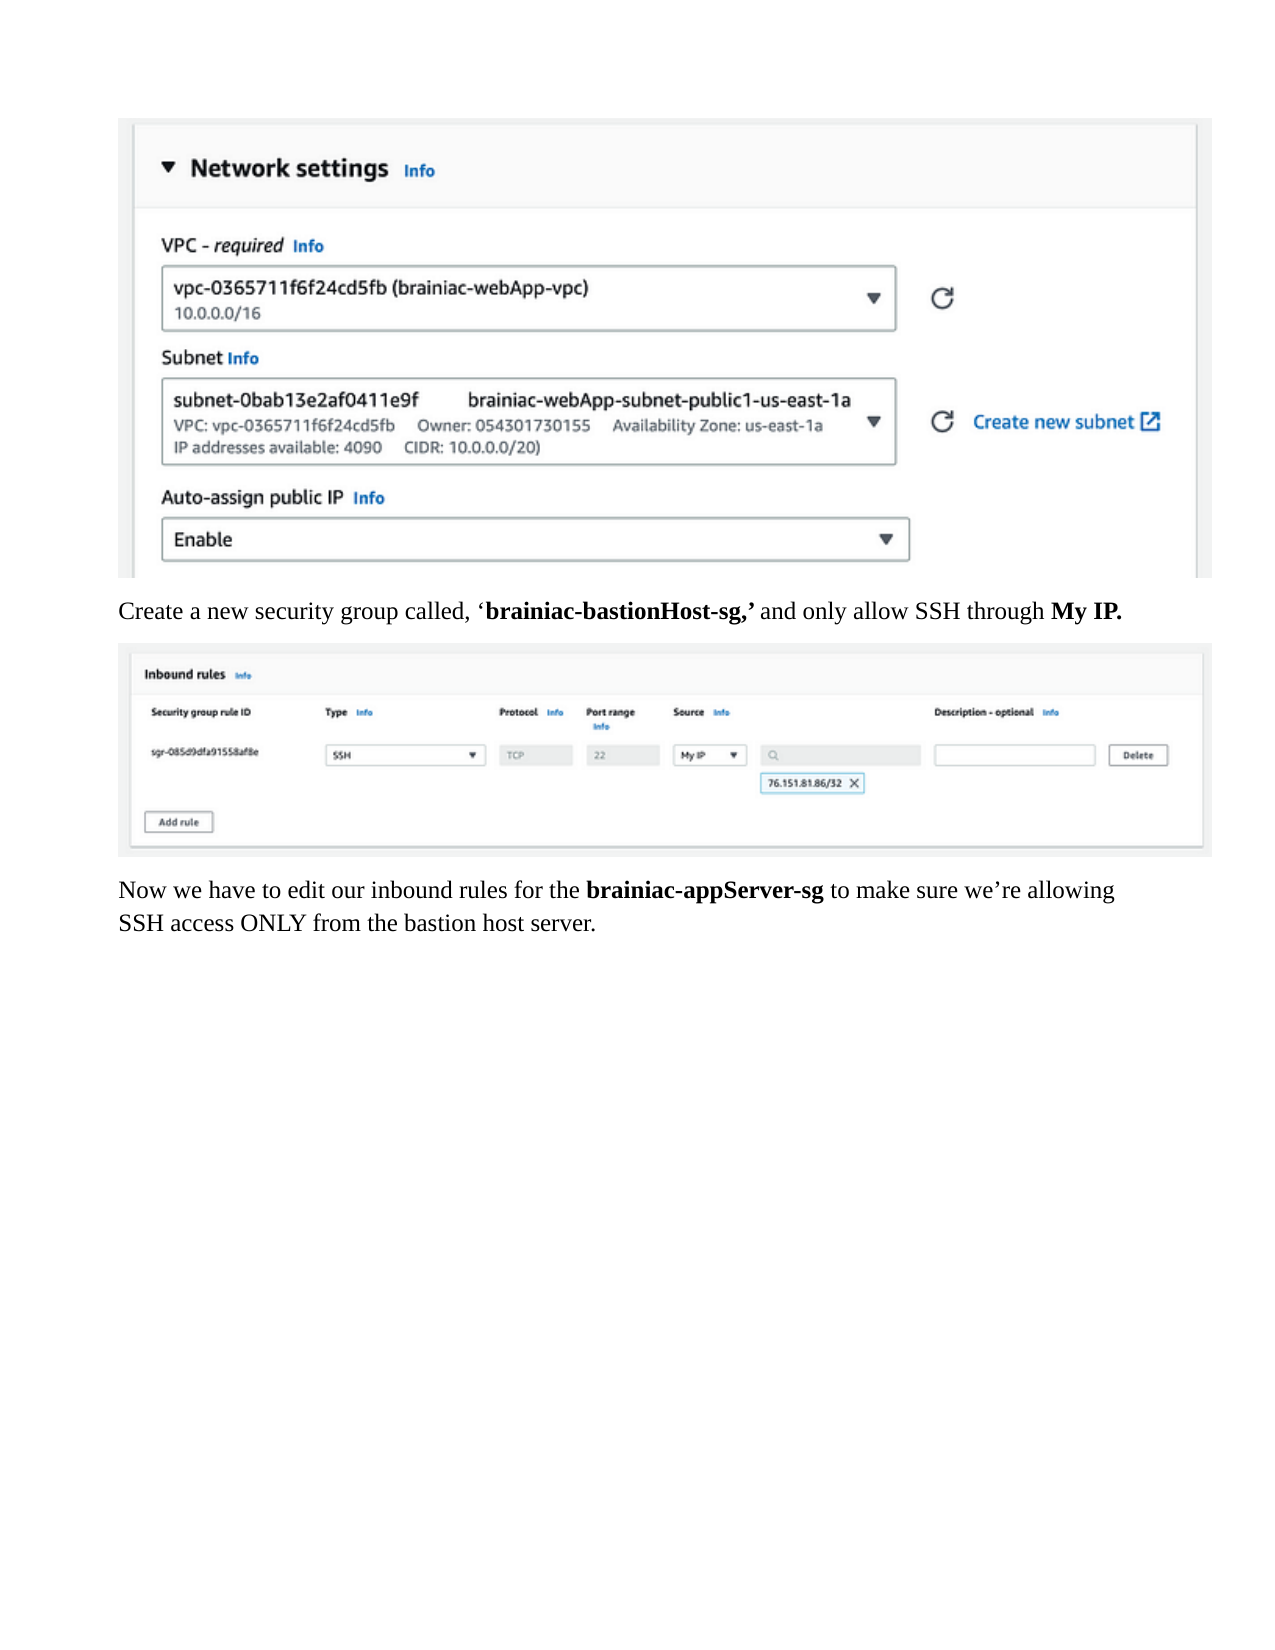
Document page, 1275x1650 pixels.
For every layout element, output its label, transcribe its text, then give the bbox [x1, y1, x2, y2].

picture [118, 118, 1212, 578]
text Create a new security group called, ‘brainiac-bastionHost-sg,’ and only allow SSH through My IP. [118, 596, 1157, 625]
picture [118, 643, 1212, 857]
text Now we have to edit our inbound rules for the brainiac-appServer-sg to make sure we’re allowing SSH access ONLY from the bastion host server. [118, 875, 1157, 937]
